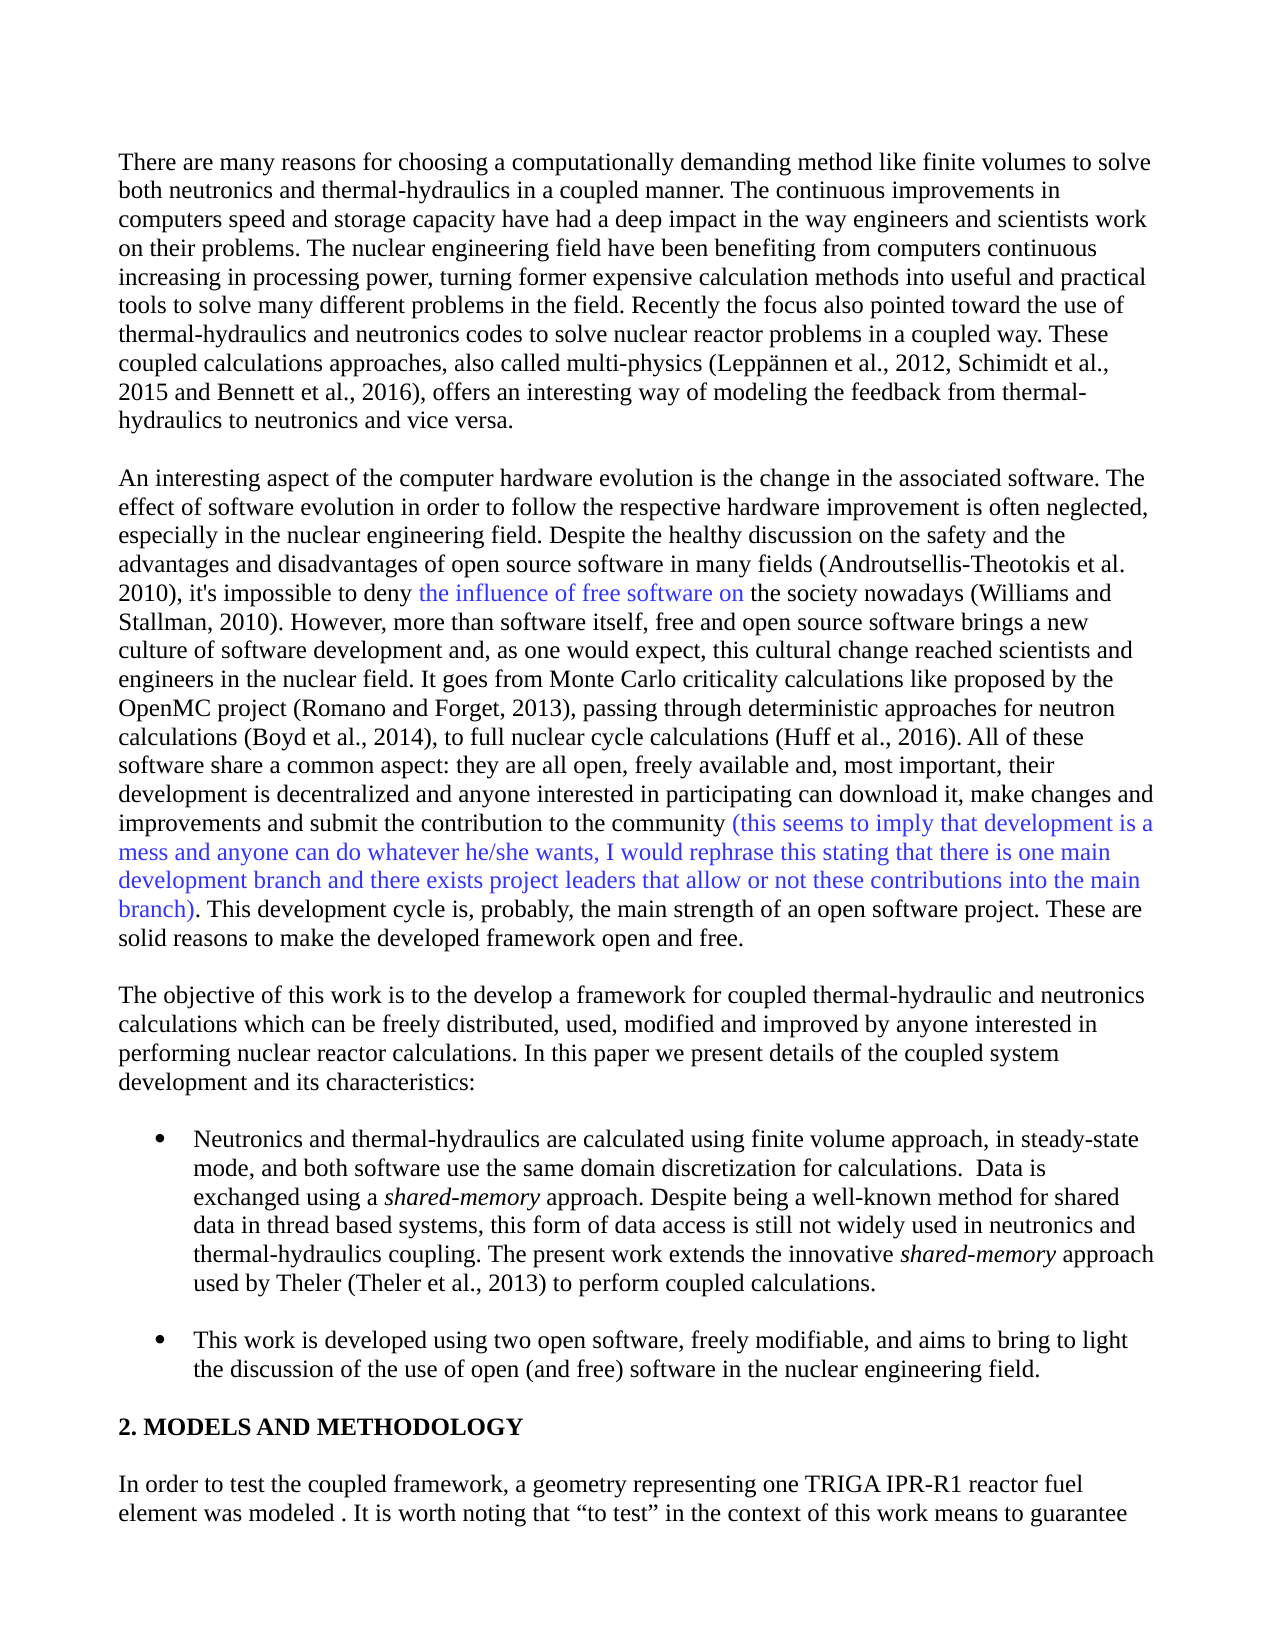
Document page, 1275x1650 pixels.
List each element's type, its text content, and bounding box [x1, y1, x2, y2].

list Neutronics and thermal-hydraulics are calculated using finite volume approach, in steady-state mode, and both software use the same domain discretization for calculations. Data is exchanged using a shared-memory approach. Despite being a well-known method for shared data in thread based systems, this form of data access is still not widely used in neutronics and thermal-hydraulics coupling. The present work extends the innovative shared-memory approach used by Theler (Theler et al., 2013) to perform coupled calculations. [156, 1124, 1157, 1297]
text In order to test the coupled framework, a geometry representing one TRIGA IPR-R1 reactor fuel element was modeled . It is worth noting that “to test” in the context of this work means to guarantee [118, 1469, 1157, 1527]
text An interesting aspect of the computer hardware evolution is the change in the associated software. The effect of software evolution in order to follow the respective hardware improvement is often neglected, especially in the nuclear engineering field. Despite the healthy discussion on the safety and the advantages and disadvantages of open source software in many fields (Androutsellis-Theotokis et al. 2010), it's impossible to deny the influence of free software on the society nowadays (Williams and Stallman, 2010). However, more than software itself, free and open source software brings a new culture of software development and, as one would expect, this cultural change reached scientists and engineers in the nuclear field. It goes from Monte Carlo criticality calculations like proposed by the OpenMC project (Romano and Forget, 2013), passing through deterministic approaches for neutron calculations (Boyd et al., 2014), to full nuclear cycle calculations (Huff et al., 2016). All of these software share a common aspect: they are all open, freely available and, most important, their development is decentralized and anyone interested in participating can download it, make changes and improvements and submit the contribution to the community (this seems to imply that development is a mess and anyone can do whatever he/she wants, I would rephrase this stating that there is one main development branch and there exists project leaders that allow or not these contributions into the main branch). This development cycle is, probably, the main strength of an open software project. These are solid reasons to make the developed framework open and free. [118, 463, 1157, 952]
text The objective of this work is to the develop a framework for coupled thermal-hydraulic and neutronics calculations which can be freely distributed, used, modified and improved by anyone interested in performing nuclear reactor calculations. In this paper we present details of the coupled system development and its characteristics: [118, 981, 1157, 1096]
text 2. MODELS AND METHODOLOGY [118, 1412, 1157, 1441]
text There are many reasons for choosing a computationally demanding method like finite volumes to solve both neutronics and thermal-hydraulics in a coupled manner. The continuous improvements in computers speed and storage capacity have had a deep impact in the way engineers and scientists work on their problems. The nuclear engineering field have been benefiting from computers continuous increasing in processing power, turning former expensive calculation methods into useful and practical tools to solve many different problems in the field. Recently the focus also pointed toward the use of thermal-hydraulics and neutronics codes to solve nuclear reactor problems in a coupled way. These coupled calculations approaches, also called multi-physics (Leppännen et al., 2012, Schimidt et al., 2015 and Bennett et al., 2016), offers an interesting way of modeling the feedback from thermal-hydraulics to neutronics and vice versa. [118, 147, 1157, 434]
list This work is developed using two open software, freely modifiable, and aims to bring to light the discussion of the use of open (and free) software in the nuclear engineering field. [156, 1326, 1157, 1383]
